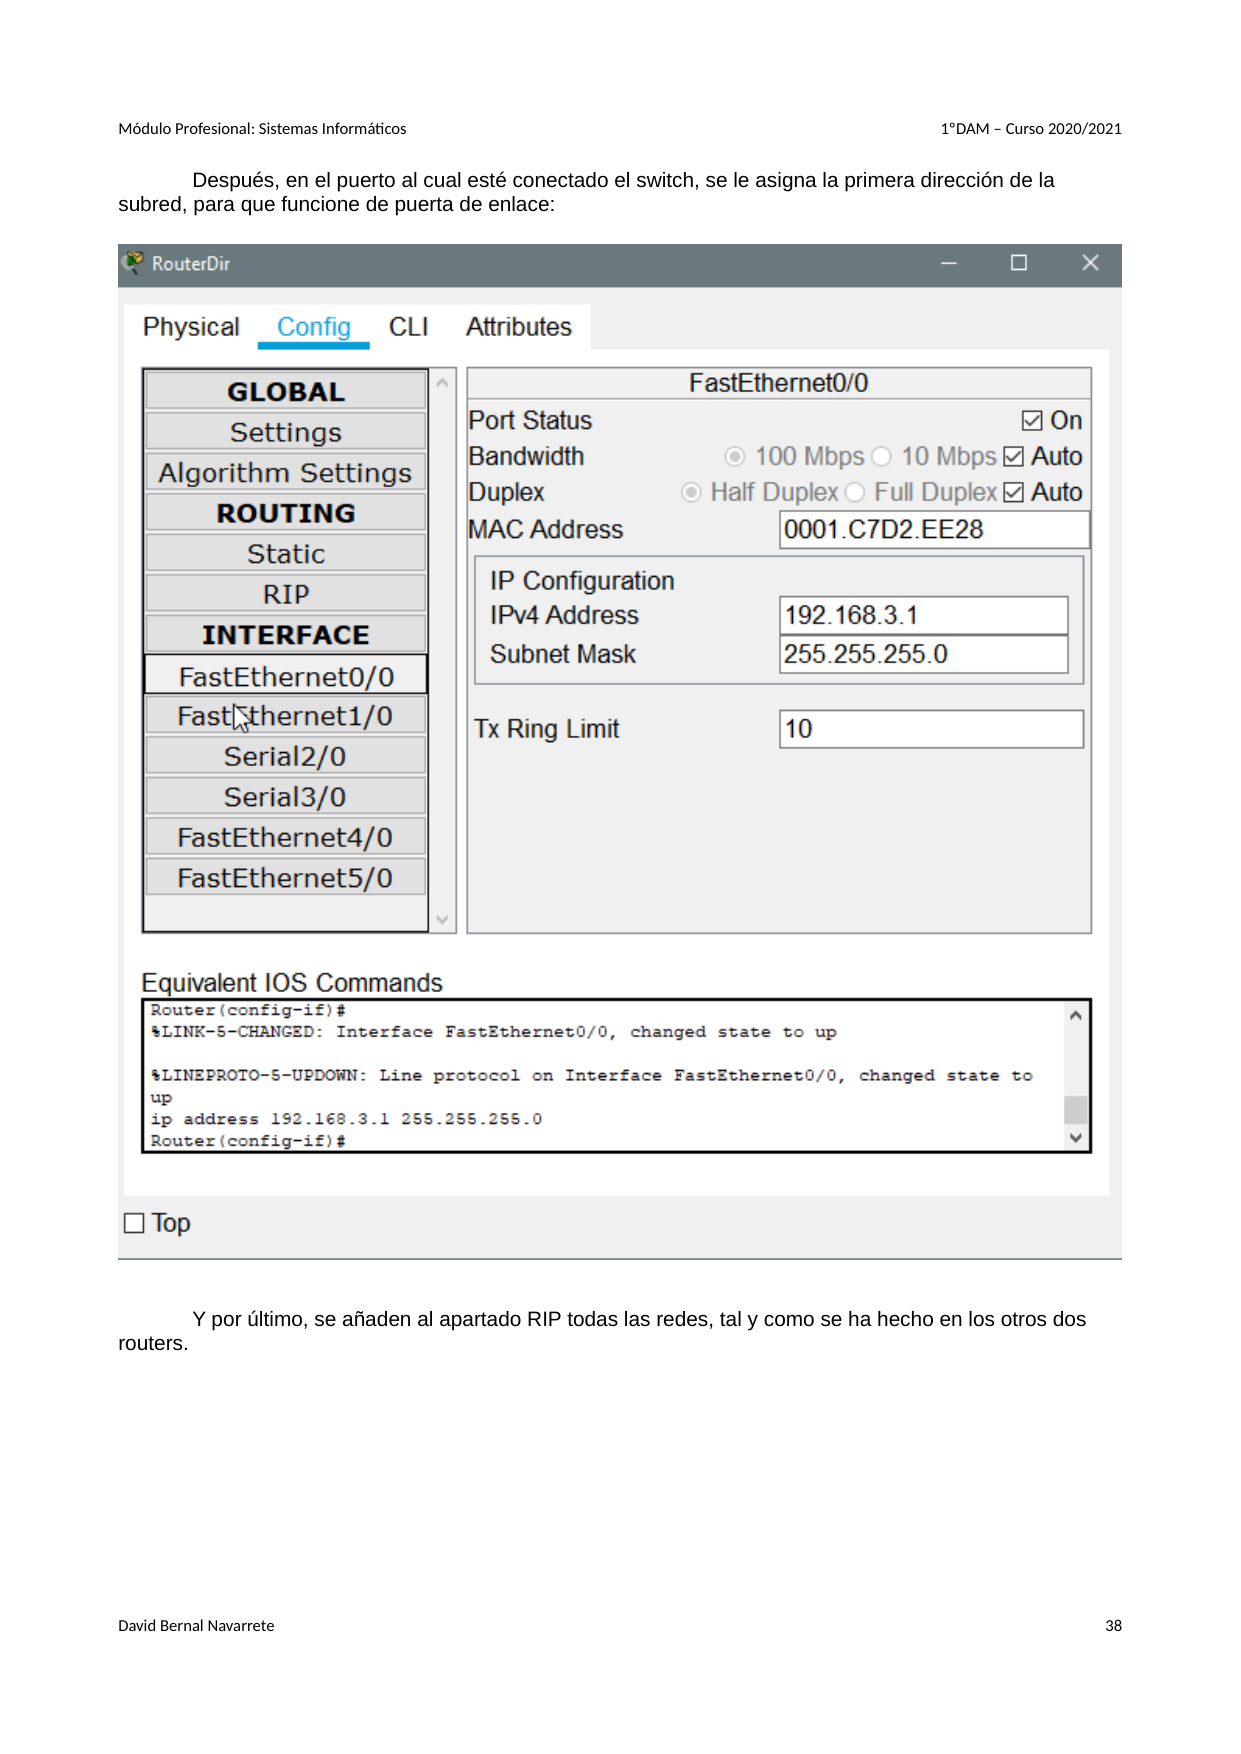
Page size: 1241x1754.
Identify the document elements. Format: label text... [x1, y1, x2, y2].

text Y por último, se añaden al apartado RIP todas las redes, tal y como se ha hecho en los otros dos routers. [118, 1307, 1122, 1355]
text Después, en el puerto al cual esté conectado el switch, se le asigna la primera dirección de la subred, para que funcione de puerta de enlace: [118, 168, 1122, 216]
picture [118, 244, 1122, 1260]
